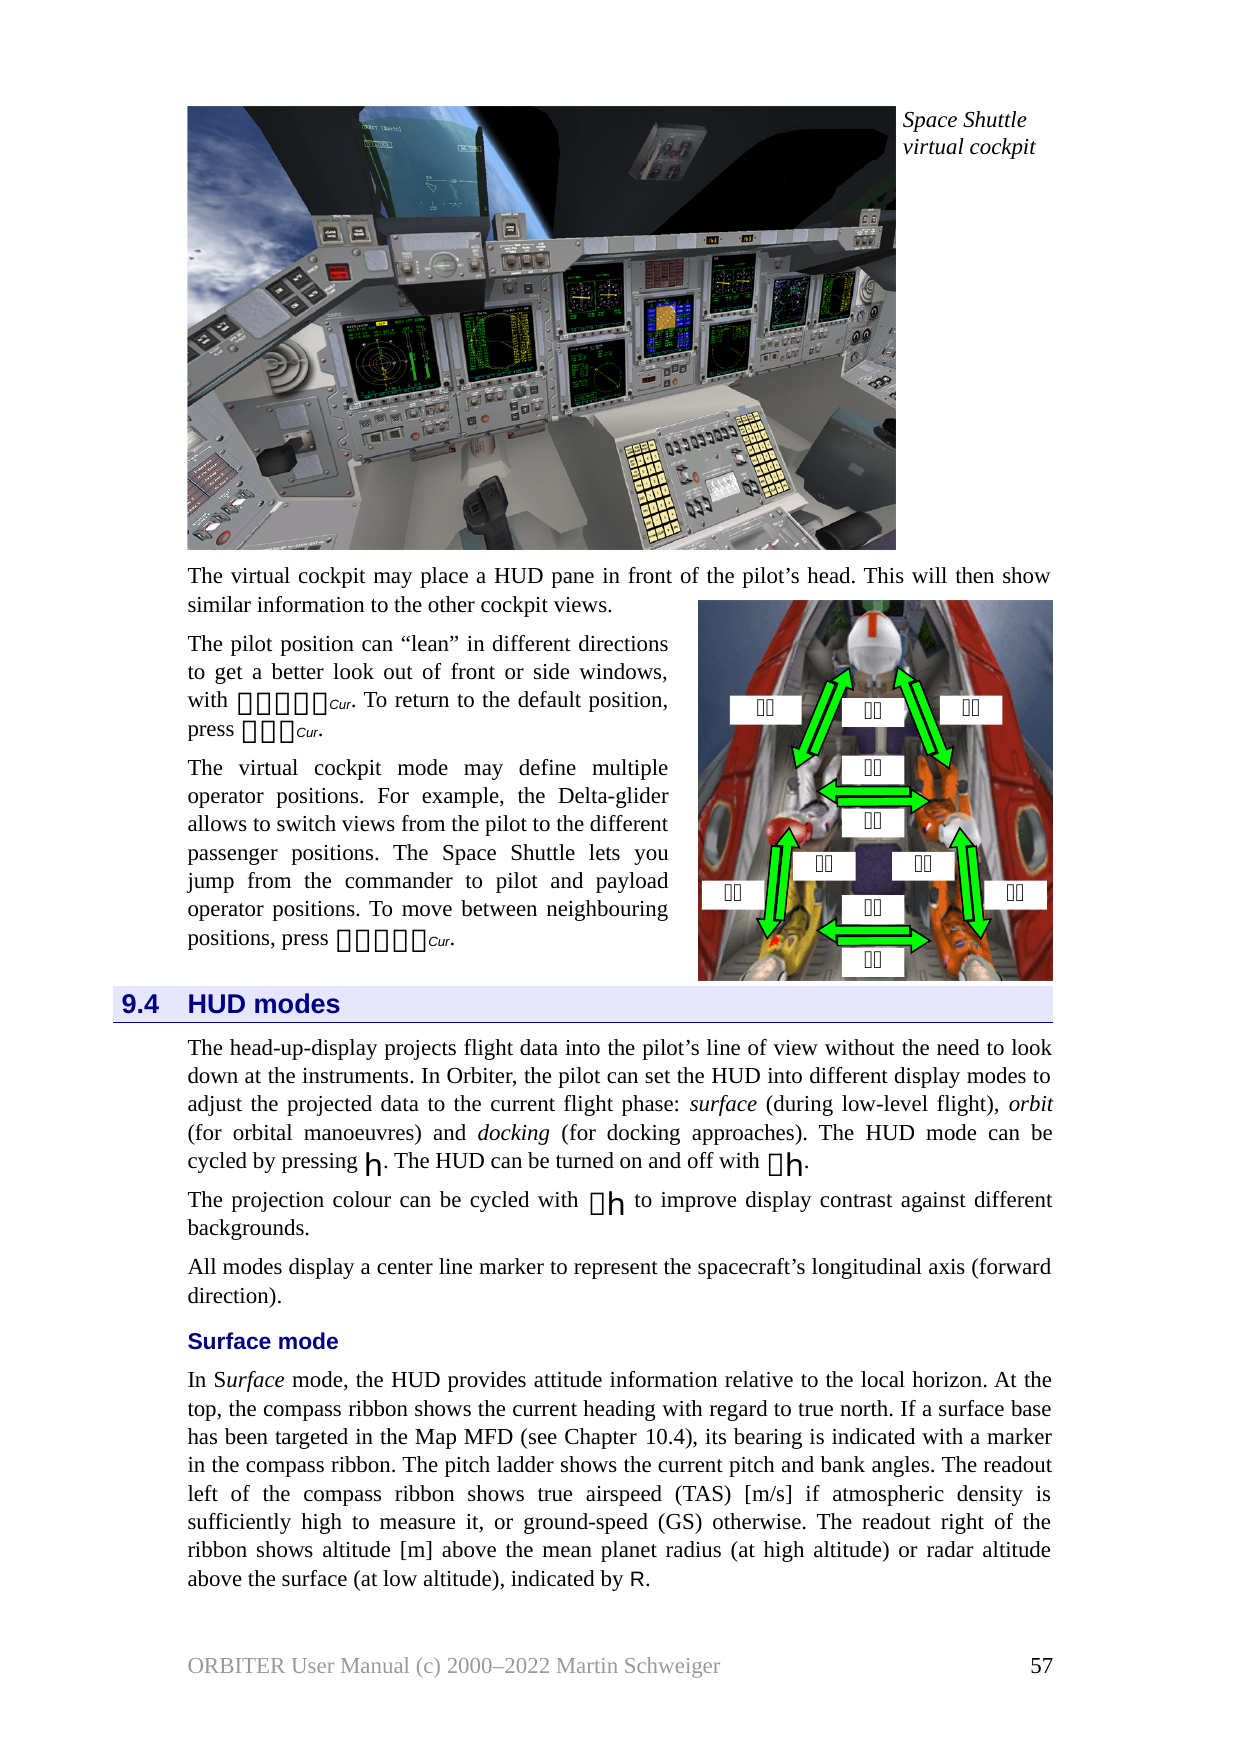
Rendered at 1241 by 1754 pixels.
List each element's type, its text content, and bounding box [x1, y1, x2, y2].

subtitle Surface mode [187, 1328, 1053, 1355]
text All modes display a center line marker to represent the spacecraft’s longitudinal axis (forward direction). [187, 1252, 1053, 1309]
text In Surface mode, the HUD provides attitude information relative to the local horizon. At the top, the compass ribbon shows the current heading with regard to true north. If a surface base has been targeted in the Map MFD (see Chapter 10.3), its bearing is indicated with a marker in the compass ribbon. The pitch ladder shows the current pitch and bank angles. The readout left of the compass ribbon shows true airspeed (TAS) [m/s] if atmospheric density is sufficiently high to measure it, or ground-speed (GS) otherwise. The readout right of the ribbon shows altitude [m] above the mean planet radius (at high altitude) or radar altitude above the surface (at low altitude), indicated by R. [187, 1365, 1053, 1592]
text The virtual cockpit may place a HUD pane in front of the pilot’s head. This will then show similar information to the other cockpit views. [187, 100, 1053, 618]
text The head-up-display projects flight data into the pilot’s line of view without the need to look down at the instruments. In Orbiter, the pilot can set the HUD into different display modes to adjust the projected data to the current flight phase: surface (during low-level flight), orbit (for orbital manoeuvres) and docking (for docking approaches). The HUD mode can be cycled by pressing h. The HUD can be turned on and off with h. [187, 1033, 1053, 1174]
text The virtual cockpit mode may define multiple operator positions. For example, the Delta-glider allows to switch views from the pilot to the different passenger positions. The Space Shuttle lets you jump from the commander to pilot and payload operator positions. To move between neighbouring positions, press Cur. [187, 752, 698, 951]
text The pilot position can “lean” in different directions to get a better look out of front or side windows, with Cur. To return to the default position, press Cur. [187, 628, 698, 742]
picture [187, 106, 896, 550]
subtitle HUD modes [113, 986, 1053, 1022]
text The projection colour can be cycled with h to improve display contrast against different backgrounds. [187, 1185, 1053, 1242]
picture [698, 600, 1053, 981]
